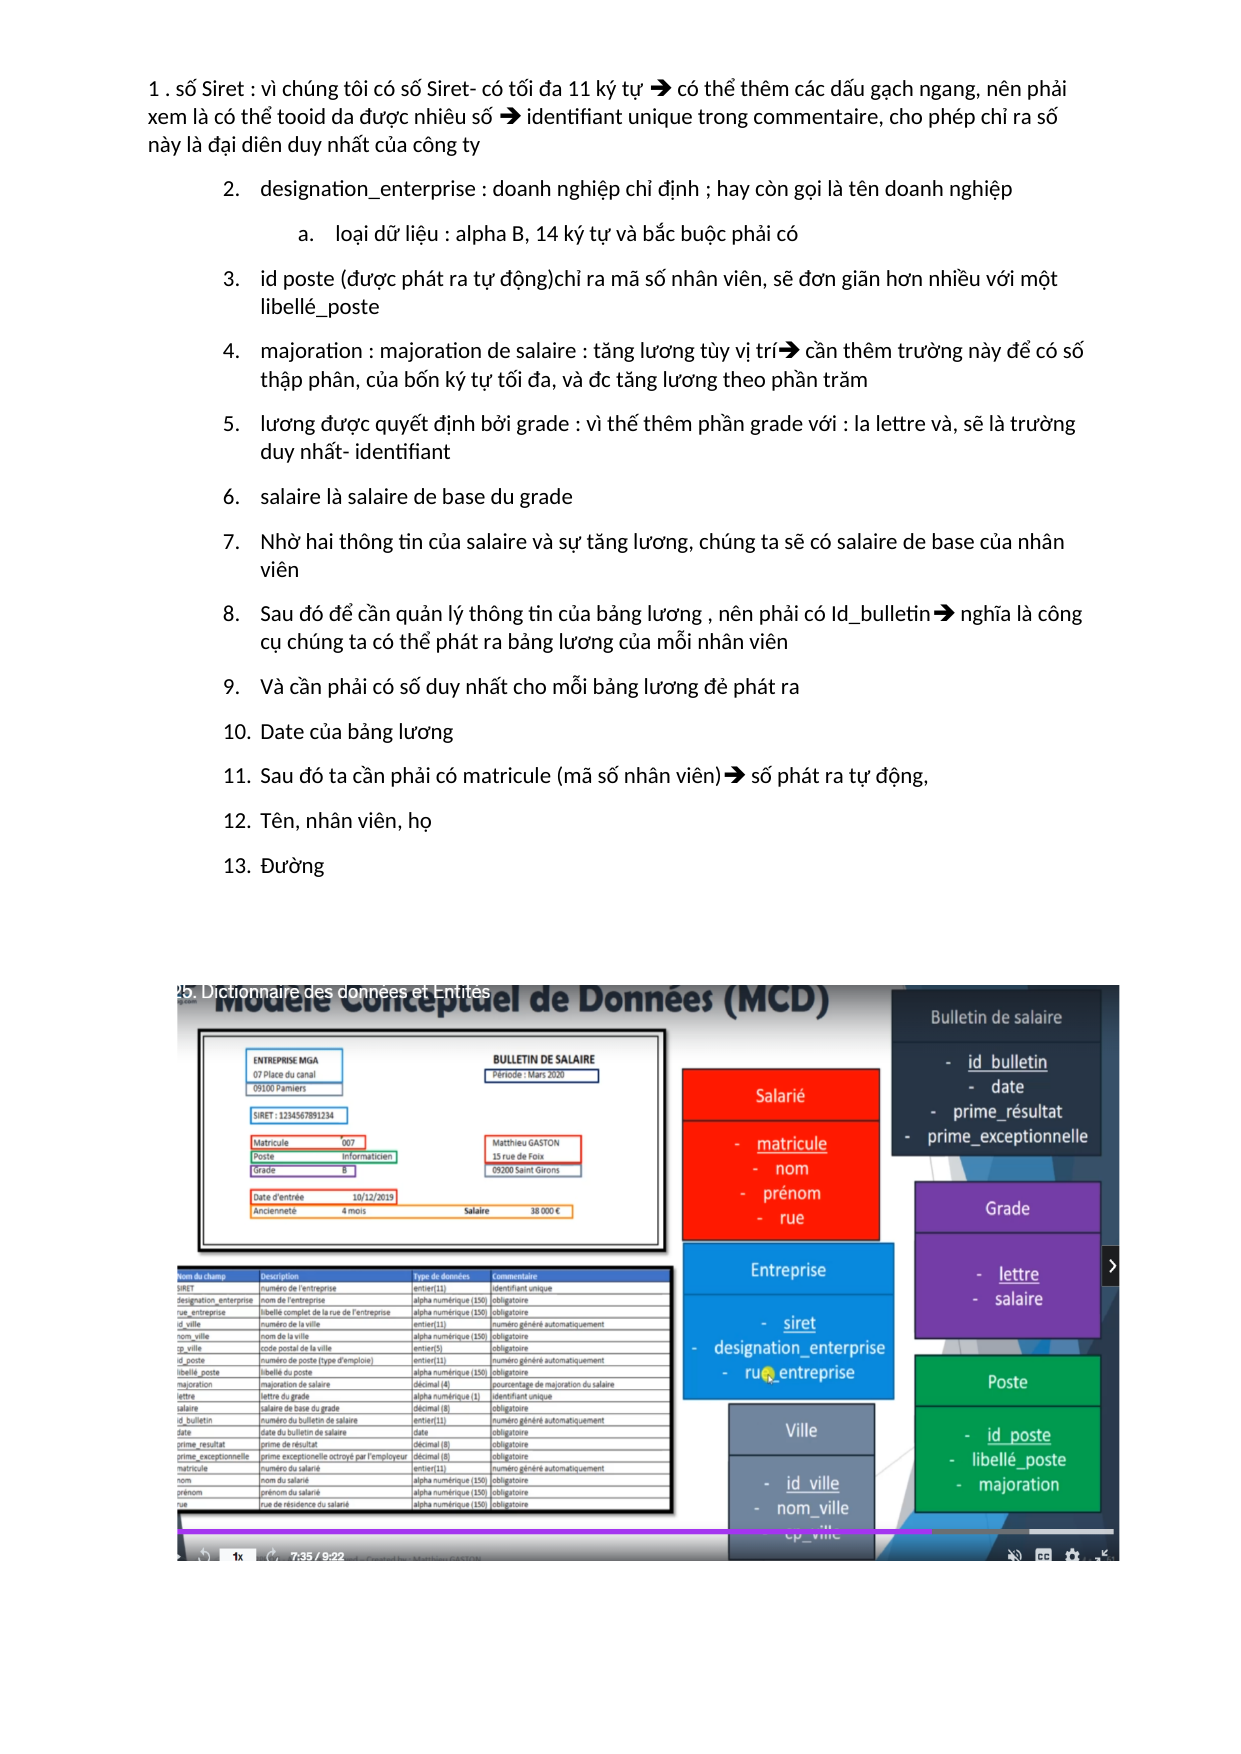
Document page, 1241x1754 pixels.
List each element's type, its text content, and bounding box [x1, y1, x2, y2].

list Và cần phải có số duy nhất cho mỗi bảng lương đẻ phát ra [223, 672, 1093, 700]
list Sau đó để cần quản lý thông tin của bảng lương , nên phải có Id_bulletin nghĩa là công cụ chúng ta có thể phát ra bảng lương của mỗi nhân viên [223, 599, 1093, 656]
list salaire là salaire de base du grade [223, 482, 1093, 510]
list Tên, nhân viên, họ [223, 806, 1093, 834]
list id poste (được phát ra tự động)chỉ ra mã số nhân viên, sẽ đơn giãn hơn nhiều với một libellé_poste [223, 264, 1093, 320]
list majoration : majoration de salaire : tăng lương tùy vị trí cần thêm trường này để có số thập phân, của bốn ký tự tối đa, và đc tăng lương theo phần trăm [223, 337, 1093, 393]
list Nhờ hai thông tin của salaire và sự tăng lương, chúng ta sẽ có salaire de base của nhân viên [223, 527, 1093, 583]
list Đường [223, 851, 1093, 879]
list Date của bảng lương [223, 717, 1093, 745]
text 1 . số Siret : vì chúng tôi có số Siret- có tối đa 11 ký tự  có thể thêm các dấu gạch ngang, nên phải xem là có thể tooid da được nhiêu số  identifiant unique trong commentaire, cho phép chỉ ra số này là đại diên duy nhất của công ty [148, 74, 1093, 158]
list loại dữ liệu : alpha B, 14 ký tự và bắc buộc phải có [298, 219, 1093, 247]
list lương được quyết định bởi grade : vì thế thêm phần grade với : la lettre và, sẽ là trường duy nhất- identifiant [223, 409, 1093, 465]
list Sau đó ta cần phải có matricule (mã số nhân viên) số phát ra tự động, [223, 762, 1093, 789]
list designation_enterprise : doanh nghiệp chỉ định ; hay còn gọi là tên doanh nghiệp [223, 174, 1093, 203]
